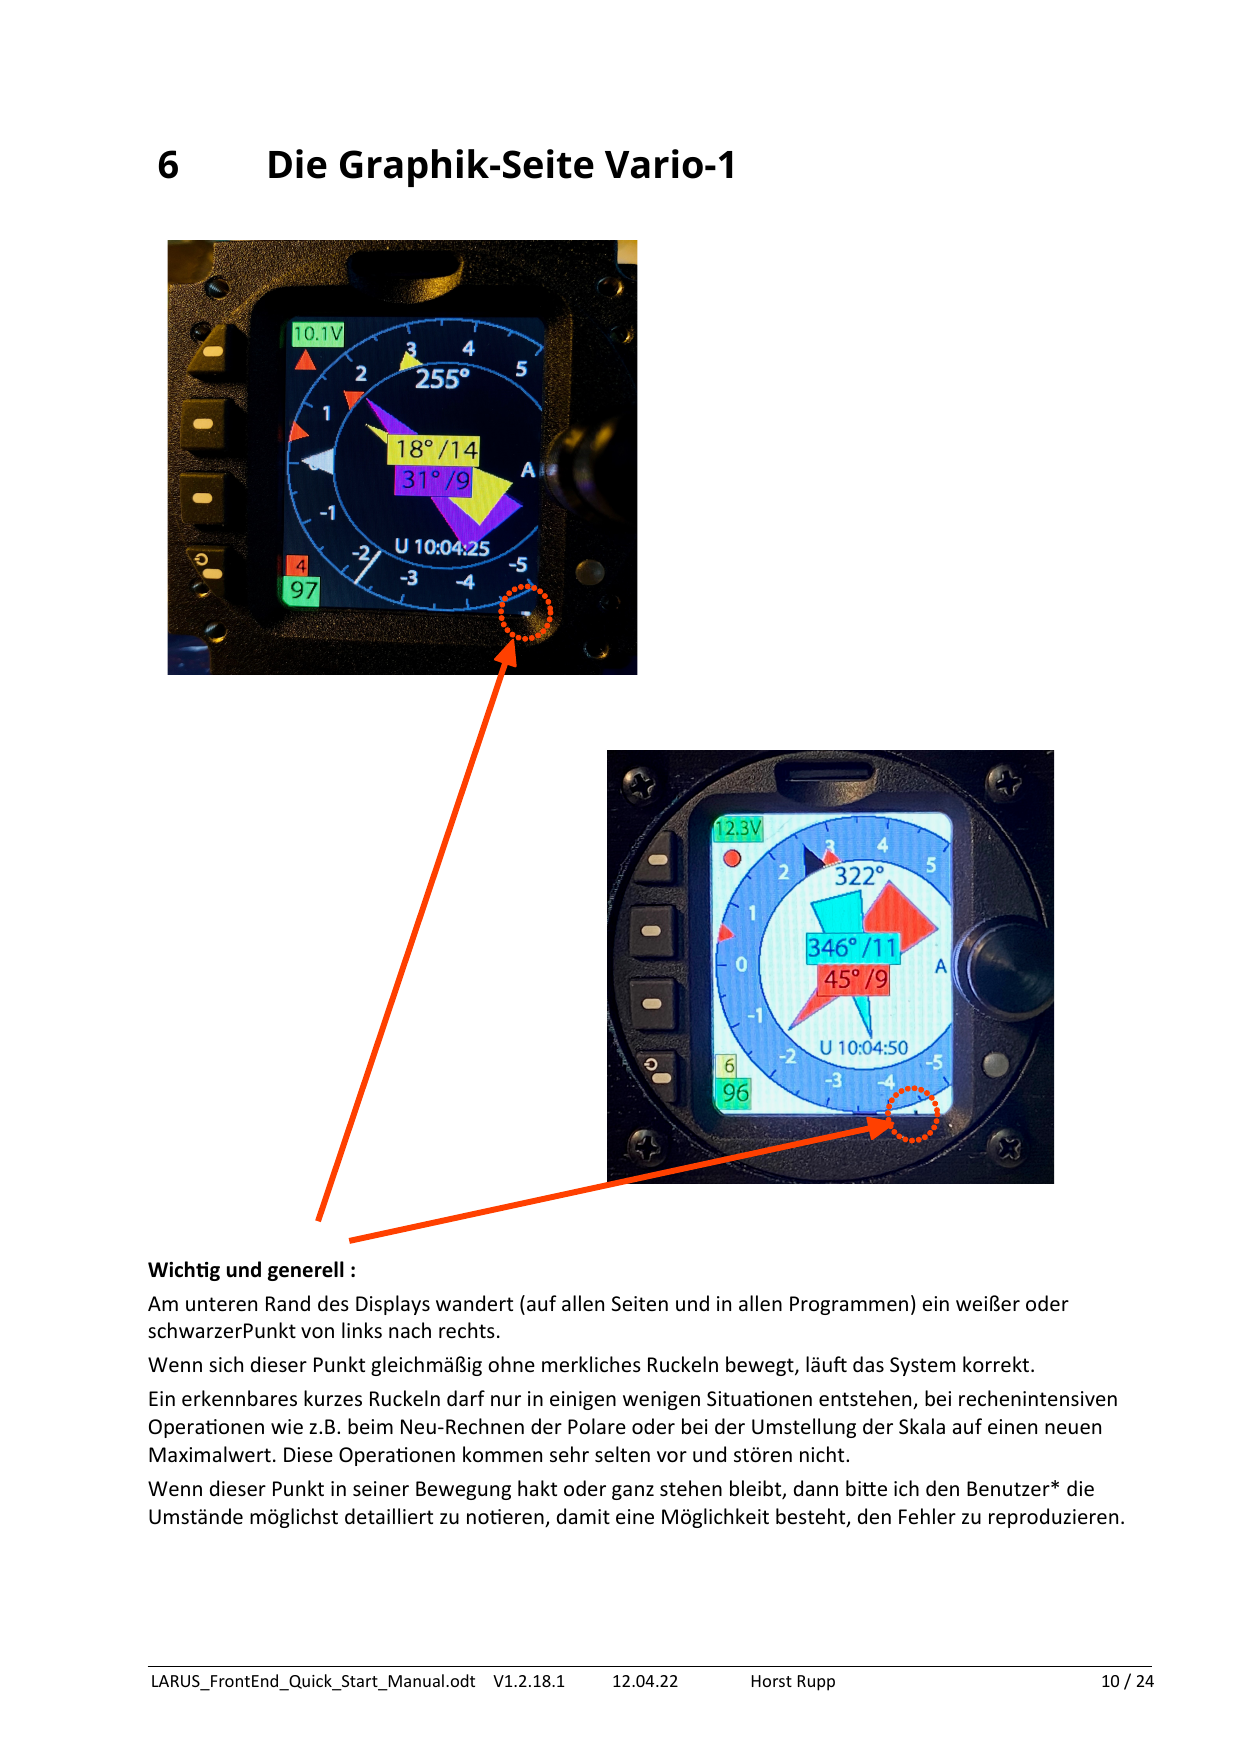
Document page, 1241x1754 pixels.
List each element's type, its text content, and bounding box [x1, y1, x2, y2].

subtitle Wenn sich dieser Punkt gleichmäßig ohne merkliches Ruckeln bewegt, läuft das System korrekt. [148, 1351, 1152, 1378]
subtitle Die Graphik-Seite Vario-1 [148, 138, 1128, 190]
text Wenn dieser Punkt in seiner Bewegung hakt oder ganz stehen bleibt, dann bitte ich den Benutzer* die Umstände möglichst detailliert zu notieren, damit eine Möglichkeit besteht, den Fehler zu reproduzieren. [148, 1474, 1152, 1530]
picture [502, 588, 549, 638]
picture [607, 750, 1055, 1184]
text Am unteren Rand des Displays wandert (auf allen Seiten und in allen Programmen) ein weißer oder schwarzerPunkt von links nach rechts. [148, 1289, 1152, 1345]
text Wichtig und generell : [148, 1255, 1152, 1283]
text Ein erkennbares kurzes Ruckeln darf nur in einigen wenigen Situationen entstehen, bei rechenintensiven Operationen wie z.B. beim Neu-Rechnen der Polare oder bei der Umstellung der Skala auf einen neuen Maximalwert. Diese Operationen kommen sehr selten vor und stören nicht. [148, 1384, 1152, 1468]
picture [167, 240, 638, 675]
picture [889, 1090, 936, 1139]
